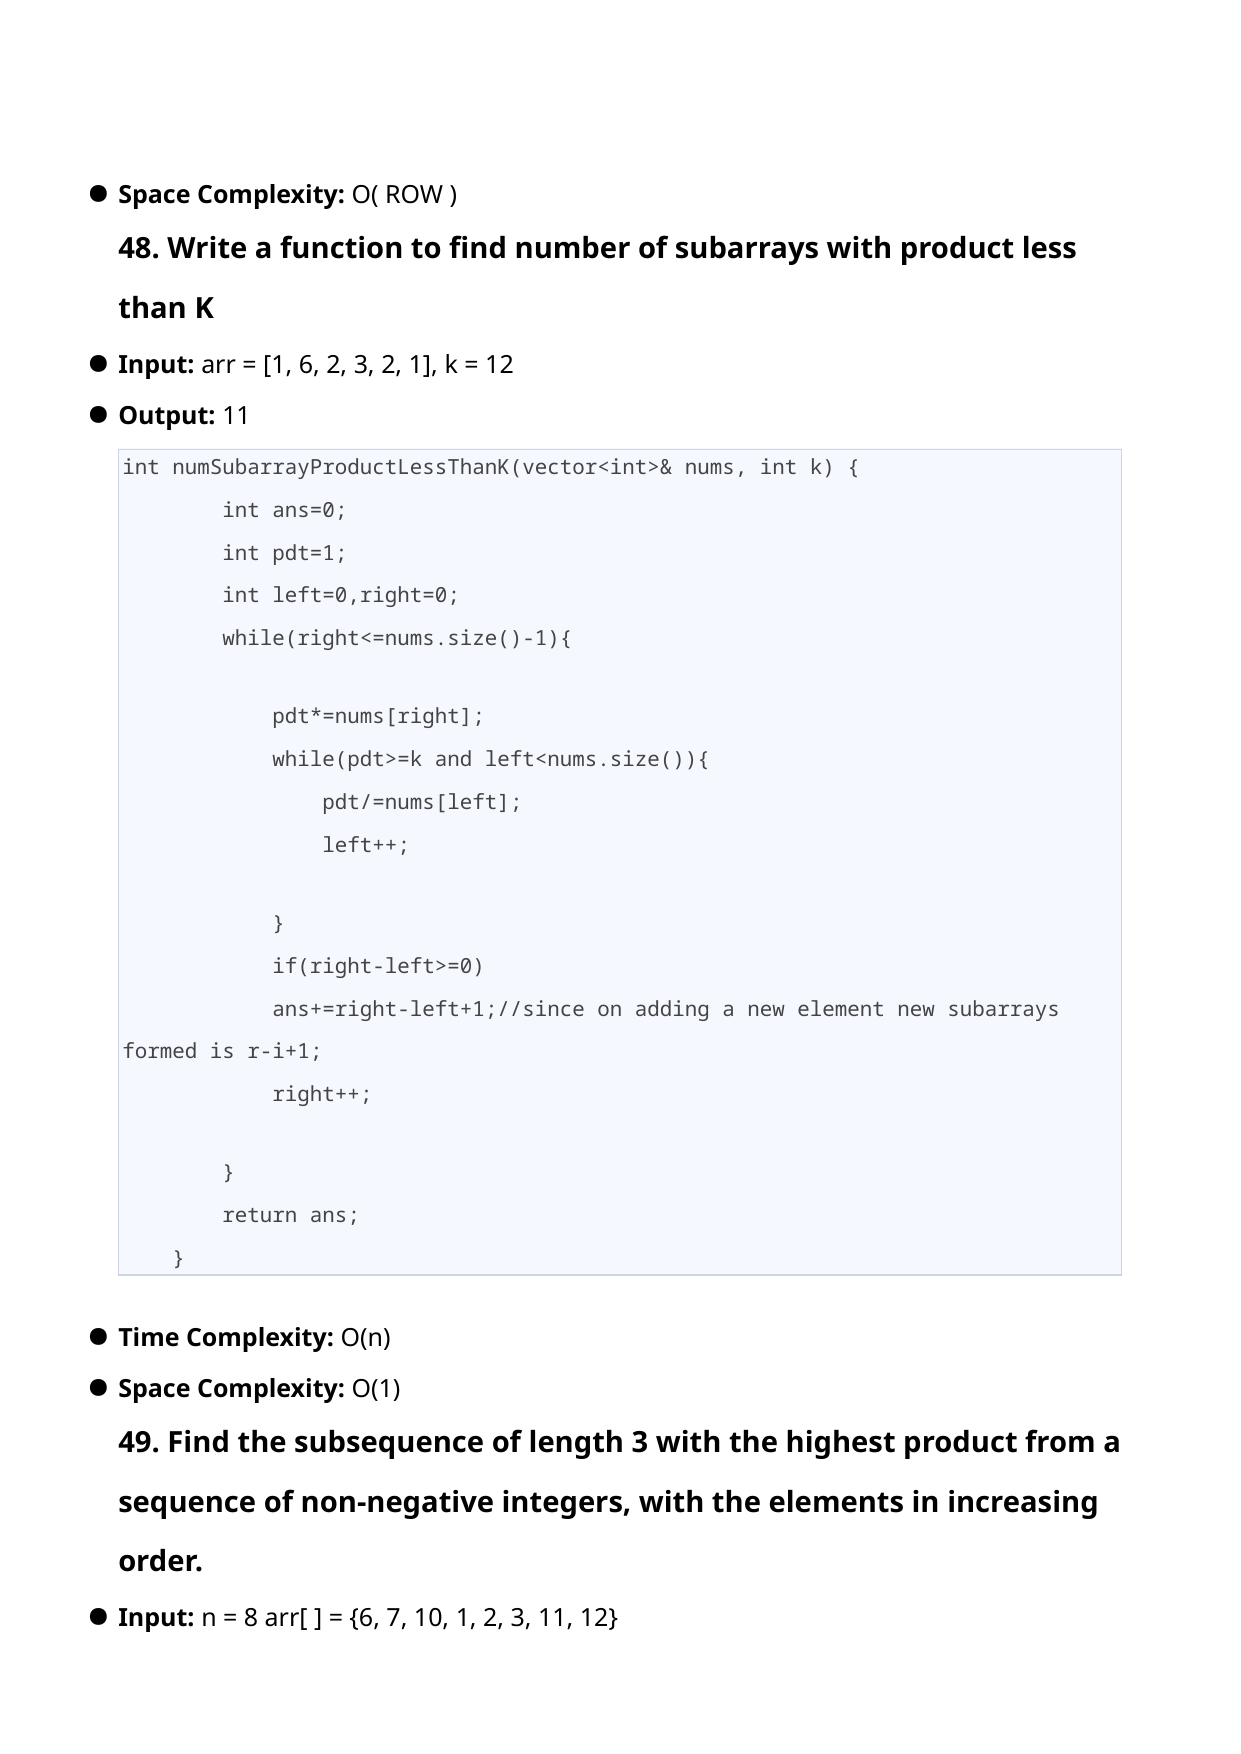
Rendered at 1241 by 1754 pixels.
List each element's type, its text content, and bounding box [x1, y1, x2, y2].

list Input: n = 8 arr[ ] = {6, 7, 10, 1, 2, 3, 11, 12} [118, 1600, 1122, 1634]
text return ans; [119, 1196, 1121, 1229]
text } [119, 904, 1121, 937]
list Space Complexity: O(1) [118, 1370, 1122, 1404]
subtitle 48. Write a function to find number of subarrays with product less than K [118, 227, 1122, 327]
list Space Complexity: O( ROW ) [118, 176, 1122, 210]
text if(right-left>=0) [119, 947, 1121, 980]
subtitle 49. Find the subsequence of length 3 with the highest product from a sequence of non-negative integers, with the elements in increasing order. [118, 1421, 1122, 1580]
text pdt/=nums[left]; [119, 783, 1121, 816]
list Output: 11 [118, 397, 1122, 431]
list Input: arr = [1, 6, 2, 3, 2, 1], k = 12 [118, 346, 1122, 380]
text while(right<=nums.size()-1){ [119, 619, 1121, 652]
text while(pdt>=k and left<nums.size()){ [119, 741, 1121, 773]
text int ans=0; [119, 491, 1121, 523]
text left++; [119, 826, 1121, 859]
text ans+=right-left+1;//since on adding a new element new subarrays formed is r-i+1; [119, 990, 1121, 1065]
text int left=0,right=0; [119, 577, 1121, 609]
list Time Complexity: O(n) [118, 1319, 1122, 1353]
text int pdt=1; [119, 534, 1121, 566]
text pdt*=nums[right]; [119, 698, 1121, 730]
text } [119, 1239, 1121, 1274]
text right++; [119, 1075, 1121, 1108]
text int numSubarrayProductLessThanK(vector<int>& nums, int k) { [119, 450, 1121, 481]
text } [119, 1153, 1121, 1186]
